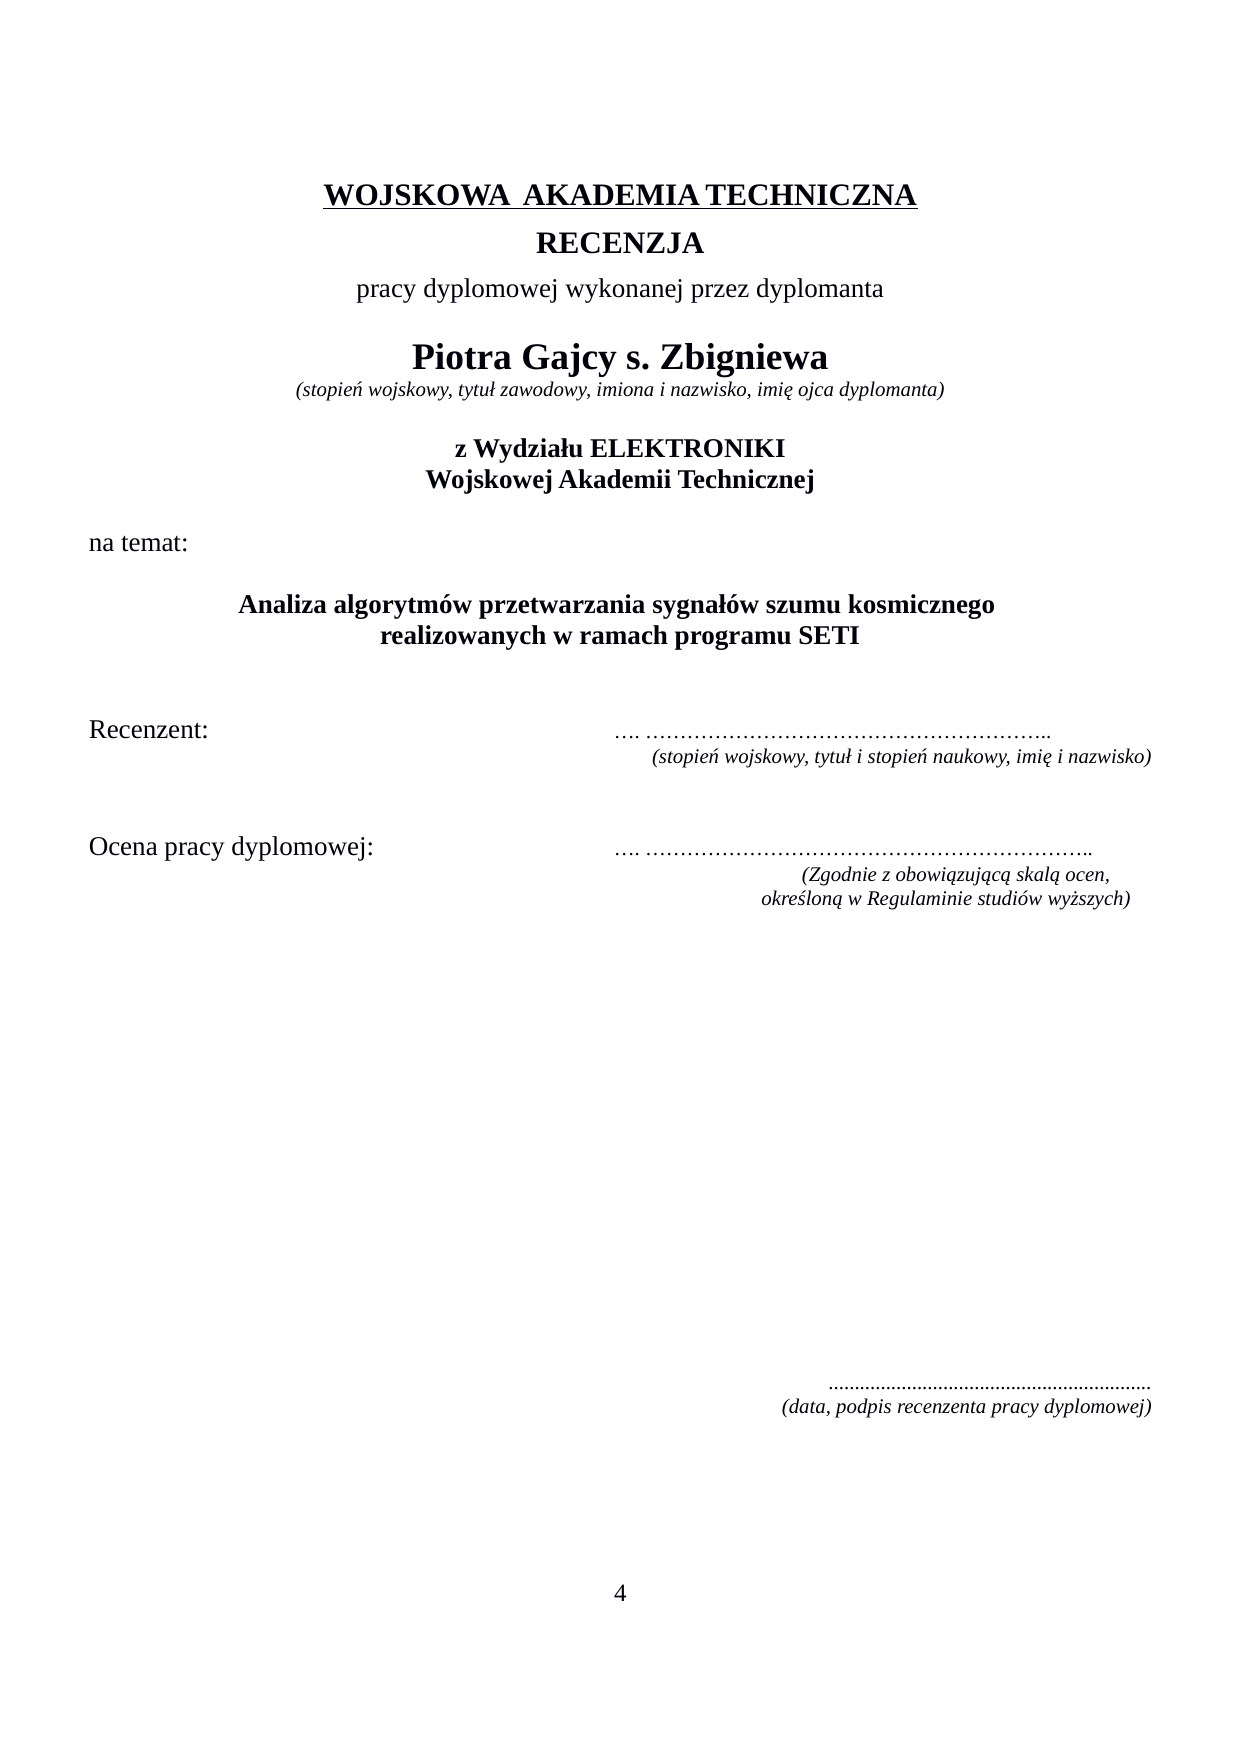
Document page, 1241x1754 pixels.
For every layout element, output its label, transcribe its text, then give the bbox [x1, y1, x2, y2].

text RECENZJA [88, 224, 1152, 260]
text (stopień wojskowy, tytuł zawodowy, imiona i nazwisko, imię ojca dyplomanta) [88, 377, 1152, 401]
text Recenzent: …. ………………………………………………….. [88, 713, 1152, 744]
text .............................................................. [88, 1370, 1152, 1394]
text na temat: [88, 526, 1152, 557]
text (data, podpis recenzenta pracy dyplomowej) [88, 1394, 1152, 1418]
text określoną w Regulaminie studiów wyższych) [88, 886, 1152, 909]
text pracy dyplomowej wykonanej przez dyplomanta [88, 272, 1152, 303]
text Piotra Gajcy s. Zbigniewa [88, 334, 1152, 377]
text Wojskowej Akademii Technicznej [88, 464, 1152, 495]
text (stopień wojskowy, tytuł i stopień naukowy, imię i nazwisko) [88, 744, 1152, 768]
text Analiza algorytmów przetwarzania sygnałów szumu kosmicznego [88, 588, 1152, 619]
text Ocena pracy dyplomowej: …. ……………………………………………………….. [88, 830, 1152, 861]
text (Zgodnie z obowiązującą skalą ocen, [88, 861, 1152, 886]
text WOJSKOWA AKADEMIA TECHNICZNA [88, 176, 1152, 212]
text realizowanych w ramach programu SETI [88, 619, 1152, 651]
text (data, podpis promotora pracy dyplomowej)(data, podpis promotora pracy dyplomowej) [88, 1473, 1152, 1497]
text z Wydziału ELEKTRONIKI [88, 432, 1152, 464]
